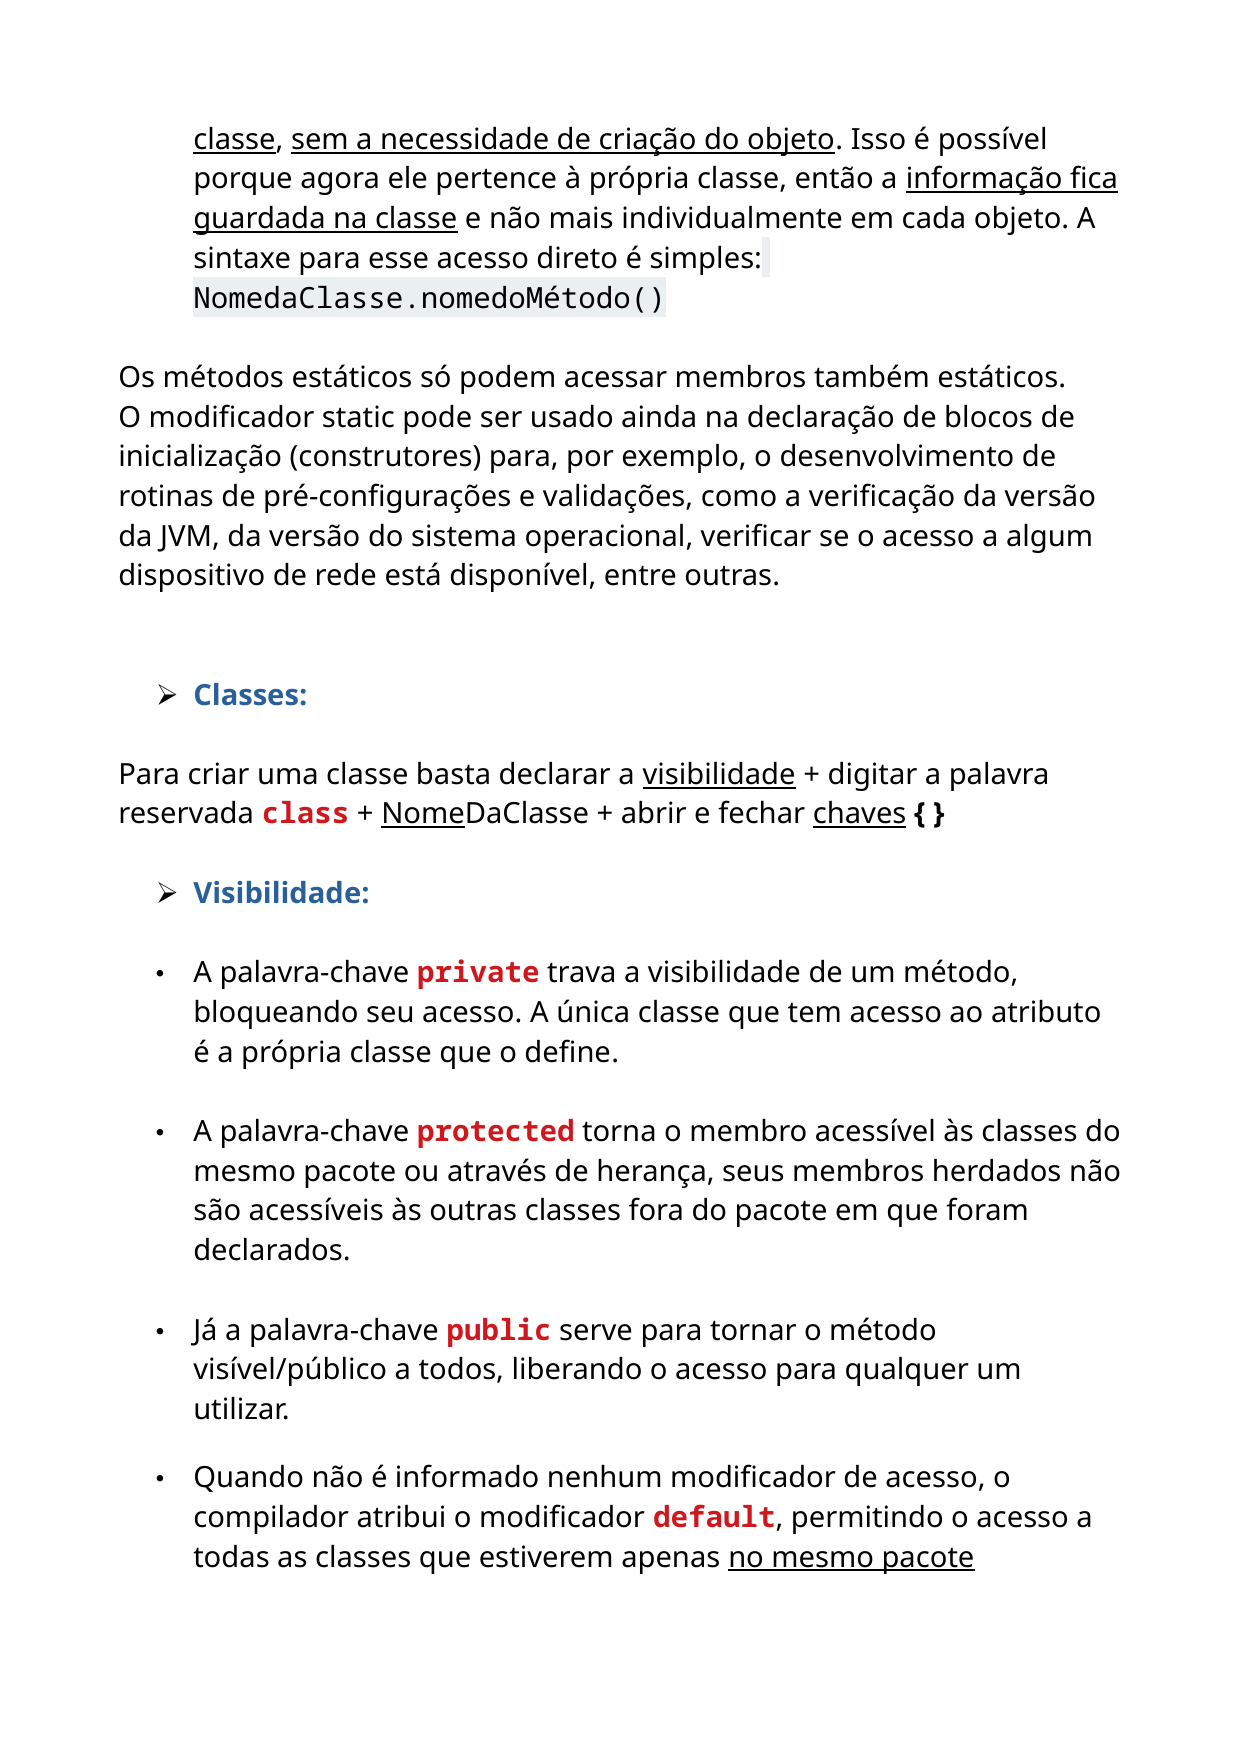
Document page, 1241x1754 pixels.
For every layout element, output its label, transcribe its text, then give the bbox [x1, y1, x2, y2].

list classe, sem a necessidade de criação do objeto. Isso é possível porque agora ele pertence à própria classe, então a informação fica guardada na classe e não mais individualmente em cada objeto. A sintaxe para esse acesso direto é simples: NomedaClasse.nomedoMétodo() [156, 118, 1122, 317]
list Classes: [156, 674, 1122, 713]
list Já a palavra-chave public serve para tornar o método visível/público a todos, liberando o acesso para qualquer um utilizar. [156, 1309, 1122, 1457]
text O modificador static pode ser usado ainda na declaração de blocos de inicialização (construtores) para, por exemplo, o desenvolvimento de rotinas de pré-configurações e validações, como a verificação da versão da JVM, da versão do sistema operacional, verificar se o acesso a algum dispositivo de rede está disponível, entre outras. [118, 396, 1122, 594]
text Para criar uma classe basta declarar a visibilidade + digitar a palavra reservada class + NomeDaClasse + abrir e fechar chaves { } [118, 753, 1122, 832]
list A palavra-chave protected torna o membro acessível às classes do mesmo pacote ou através de herança, seus membros herdados não são acessíveis às outras classes fora do pacote em que foram declarados. [156, 1110, 1122, 1269]
list A palavra-chave private trava a visibilidade de um método, bloqueando seu acesso. A única classe que tem acesso ao atributo é a própria classe que o define. [156, 952, 1122, 1071]
list Visibilidade: [156, 872, 1122, 952]
text Os métodos estáticos só podem acessar membros também estáticos. [118, 356, 1122, 396]
list Quando não é informado nenhum modificador de acesso, o compilador atribui o modificador default, permitindo o acesso a todas as classes que estiverem apenas no mesmo pacote [156, 1457, 1122, 1576]
